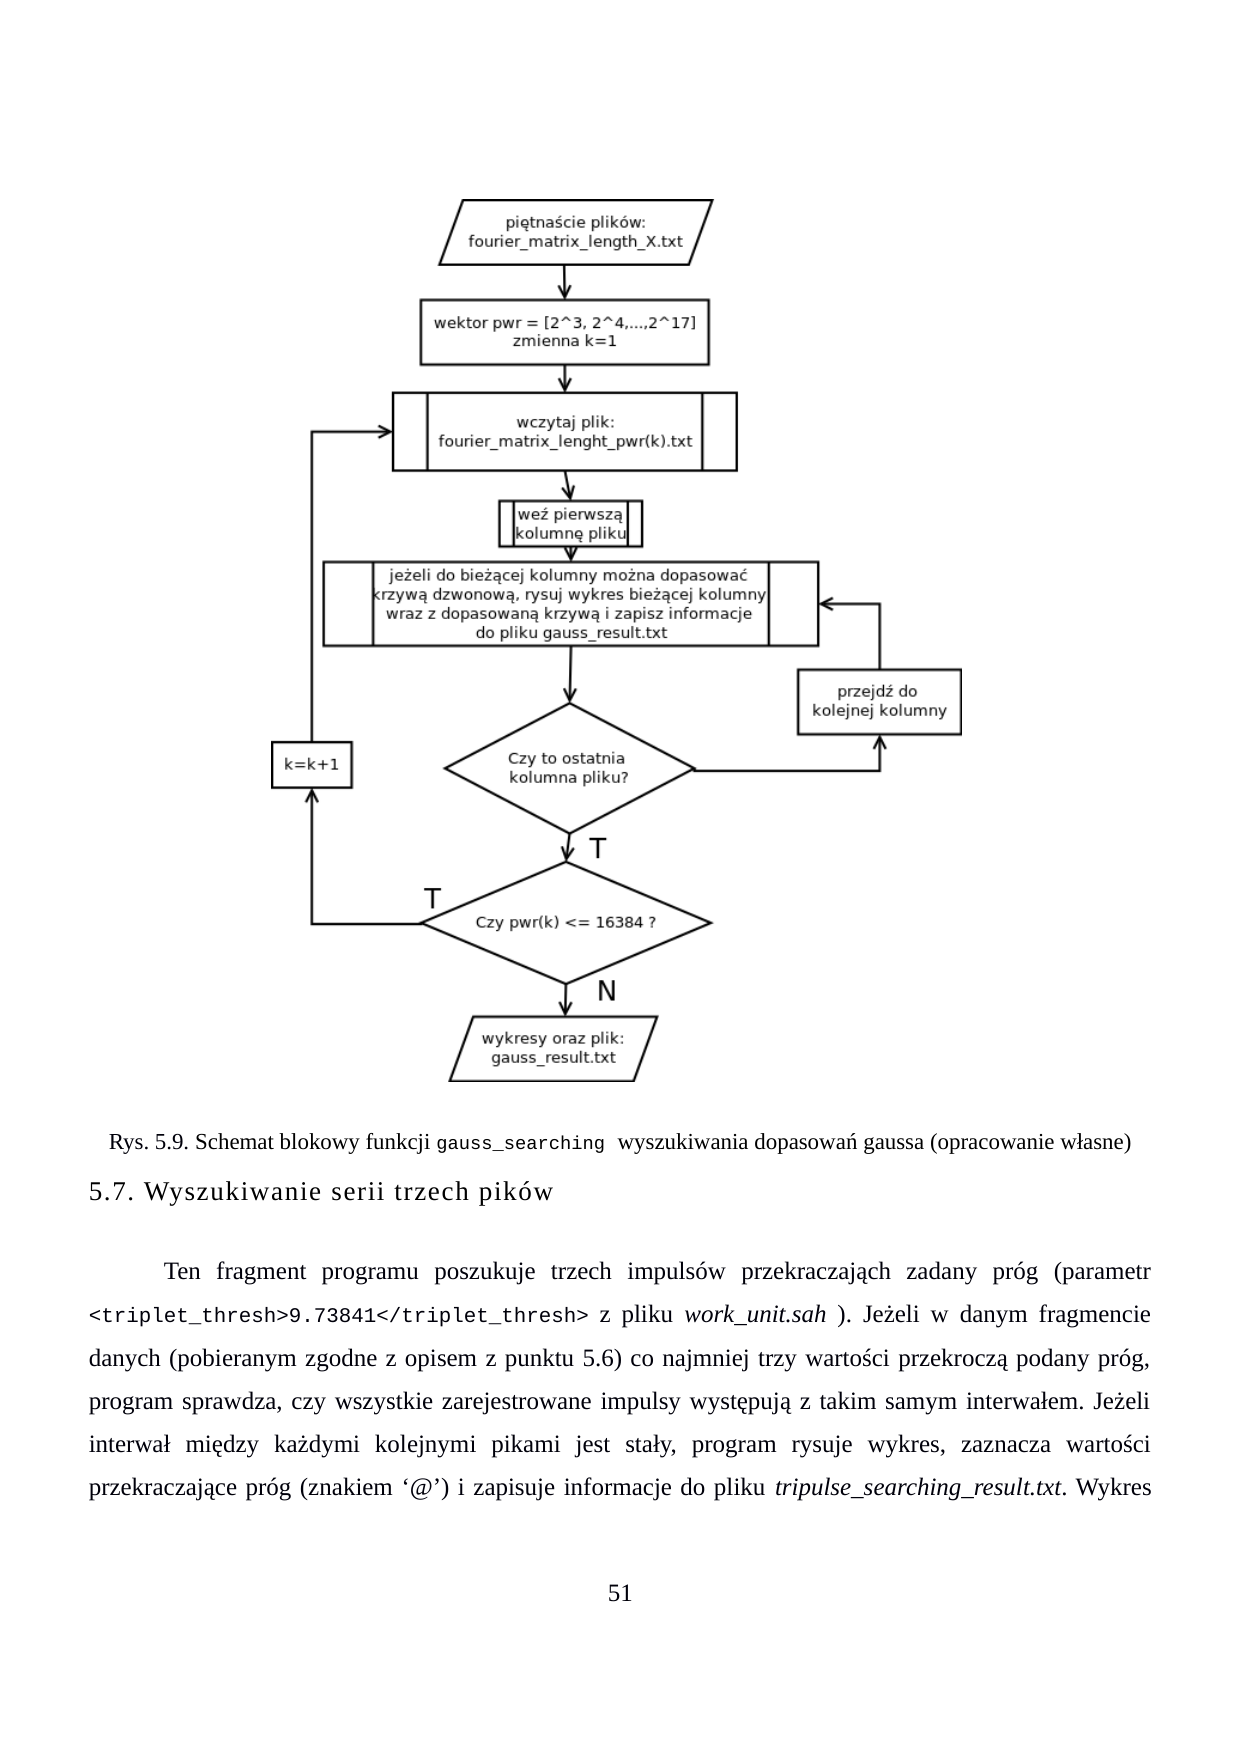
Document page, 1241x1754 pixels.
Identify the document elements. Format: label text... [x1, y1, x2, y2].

text Ten fragment programu poszukuje trzech impulsów przekraczająch zadany próg (parametr <triplet_thresh>9.73841</triplet_thresh> z pliku work_unit.sah ). Jeżeli w danym fragmencie danych (pobieranym zgodne z opisem z punktu 5.6) co najmniej trzy wartości przekroczą podany próg, program sprawdza, czy wszystkie zarejestrowane impulsy występują z takim samym interwałem. Jeżeli interwał między każdymi kolejnymi pikami jest stały, program rysuje wykres, zaznacza wartości przekraczające próg (znakiem ‘@’) i zapisuje informacje do pliku tripulse_searching_result.txt. Wykres [88, 1256, 1152, 1501]
subtitle 5.7. Wyszukiwanie serii trzech pików [88, 1176, 1152, 1207]
text Rys. 5.9. Schemat blokowy funkcji gauss_searching wyszukiwania dopasowań gaussa (opracowanie własne) [88, 1128, 1152, 1155]
picture [273, 208, 958, 1071]
